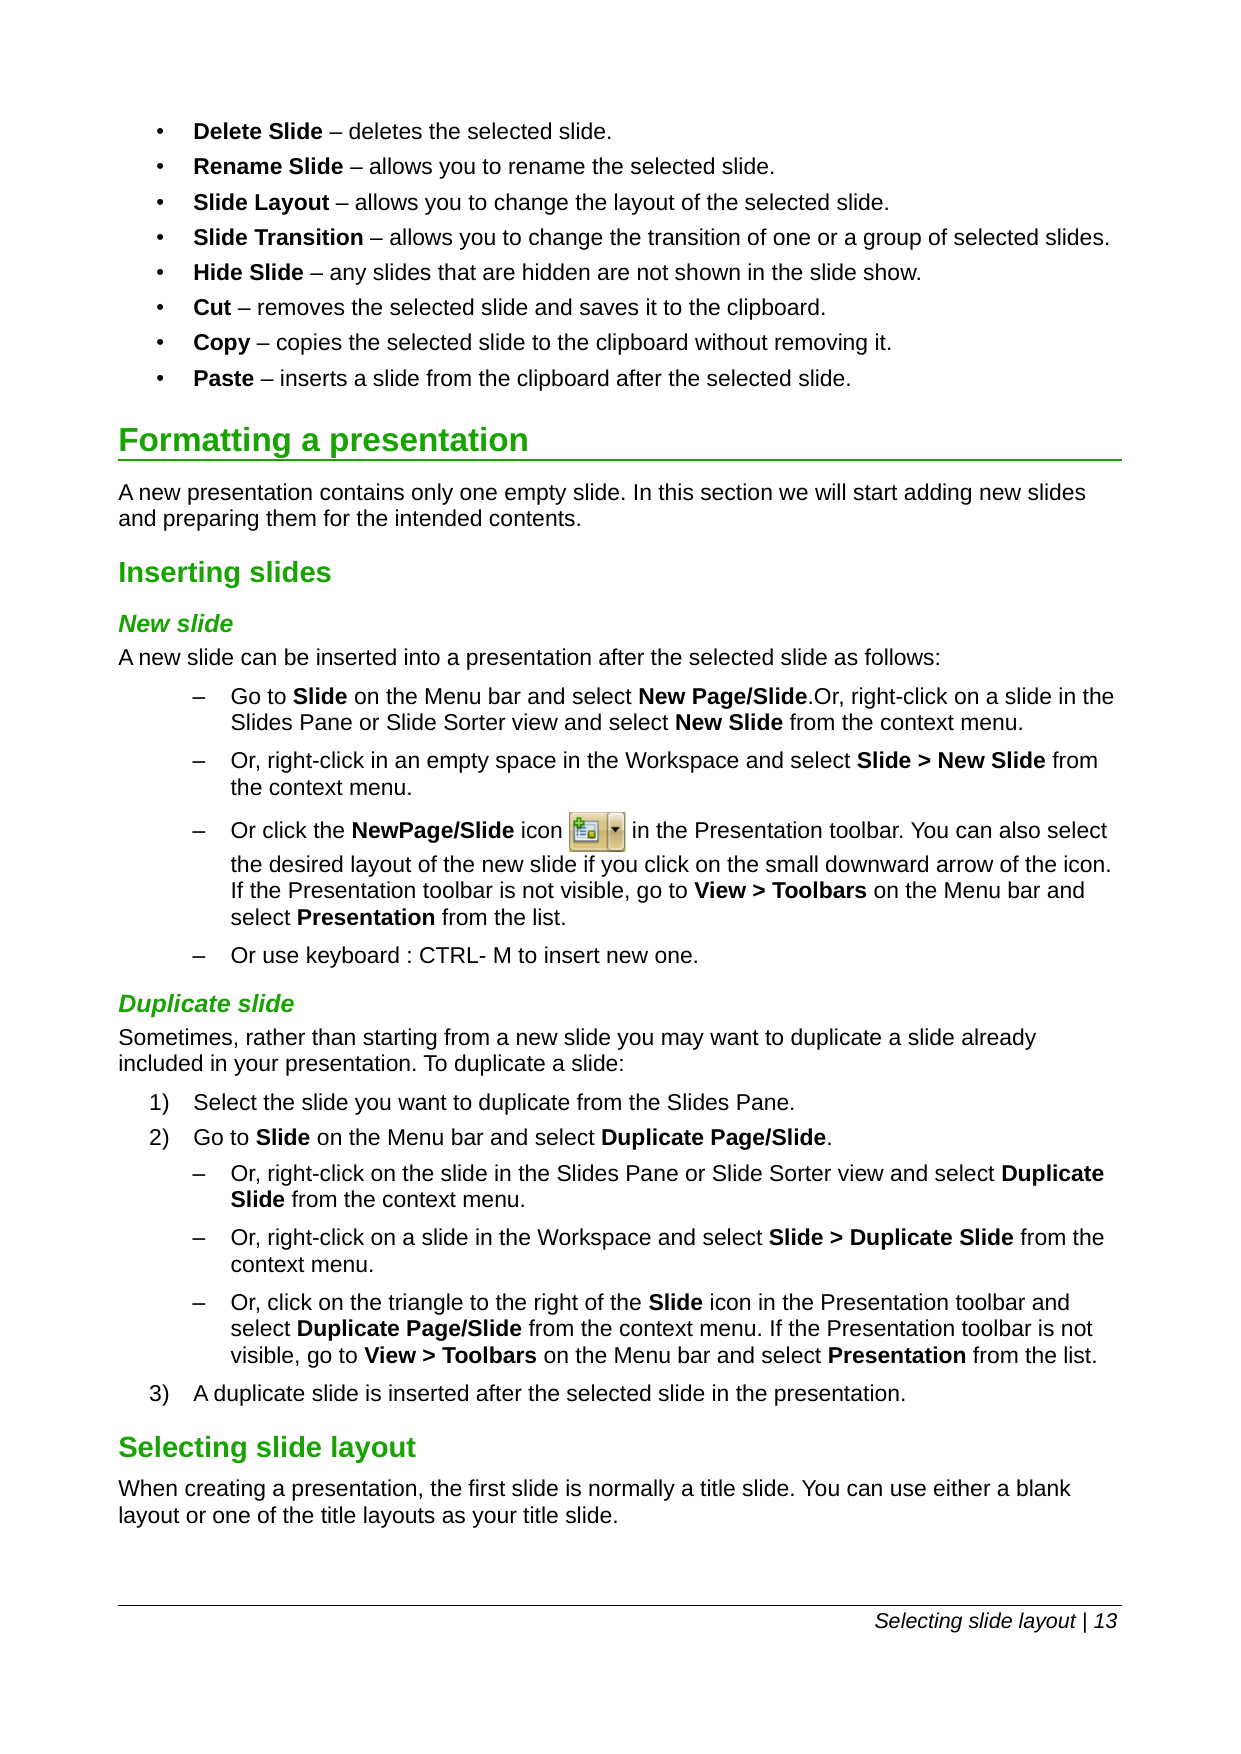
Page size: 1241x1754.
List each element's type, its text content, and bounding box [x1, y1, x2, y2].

list Select the slide you want to duplicate from the Slides Pane. [169, 1089, 1122, 1115]
list Delete Slide – deletes the selected slide. [156, 118, 1122, 144]
subtitle Selecting slide layout [118, 1430, 1122, 1463]
list Go to Slide on the Menu bar and select New Page/Slide.Or, right-click on a slide in the Slides Pane or Slide Sorter view and select New Slide from the context menu. [192, 683, 1122, 735]
list Cut – removes the selected slide and saves it to the clipboard. [156, 294, 1122, 321]
list Or, right-click on the slide in the Slides Pane or Slide Sorter view and select Duplicate Slide from the context menu. [192, 1159, 1122, 1212]
picture [569, 812, 626, 852]
subtitle Duplicate slide [118, 989, 1122, 1018]
subtitle New slide [118, 609, 1122, 638]
text A new presentation contains only one empty slide. In this section we will start adding new slides and preparing them for the intended contents. [118, 479, 1122, 531]
list Go to Slide on the Menu bar and select Duplicate Page/Slide. [169, 1124, 1122, 1151]
list Rename Slide – allows you to rename the selected slide. [156, 153, 1122, 180]
list Copy – copies the selected slide to the clipboard without removing it. [156, 329, 1122, 356]
text When creating a presentation, the first slide is normally a title slide. You can use either a blank layout or one of the title layouts as your title slide. [118, 1475, 1122, 1528]
list Or use keyboard : CTRL- M to insert new one. [192, 942, 1122, 968]
subtitle Inserting slides [118, 555, 1122, 588]
list Or click the NewPage/Slide icon in the Presentation toolbar. You can also select the desired layout of the new slide if you click on the small downward arrow of the icon. If the Presentation toolbar is not visible, go to View > Toolbars on the Menu bar and select Presentation from the list. [192, 812, 1122, 930]
list Paste – inserts a slide from the clipboard after the selected slide. [156, 364, 1122, 391]
list Or, right-click on a slide in the Workspace and select Slide > Duplicate Slide from the context menu. [192, 1224, 1122, 1277]
text Sometimes, rather than starting from a new slide you may want to duplicate a slide already included in your presentation. To duplicate a slide: [118, 1024, 1122, 1077]
list Slide Transition – allows you to change the transition of one or a group of selected slides. [156, 224, 1122, 250]
list Hide Slide – any slides that are hidden are not shown in the slide show. [156, 259, 1122, 285]
subtitle Formatting a presentation [118, 420, 1122, 459]
list A new slide can be inserted into a presentation after the selected slide as follows: [118, 644, 1122, 670]
list Slide Layout – allows you to change the layout of the selected slide. [156, 188, 1122, 215]
list Or, click on the triangle to the right of the Slide icon in the Presentation toolbar and select Duplicate Page/Slide from the context menu. If the Presentation toolbar is not visible, go to View > Toolbars on the Menu bar and select Presentation from the list. [192, 1289, 1122, 1368]
list Or, right-click in an empty space in the Workspace and select Slide > New Slide from the context menu. [192, 747, 1122, 800]
list A duplicate slide is inserted after the selected slide in the presentation. [169, 1380, 1122, 1406]
